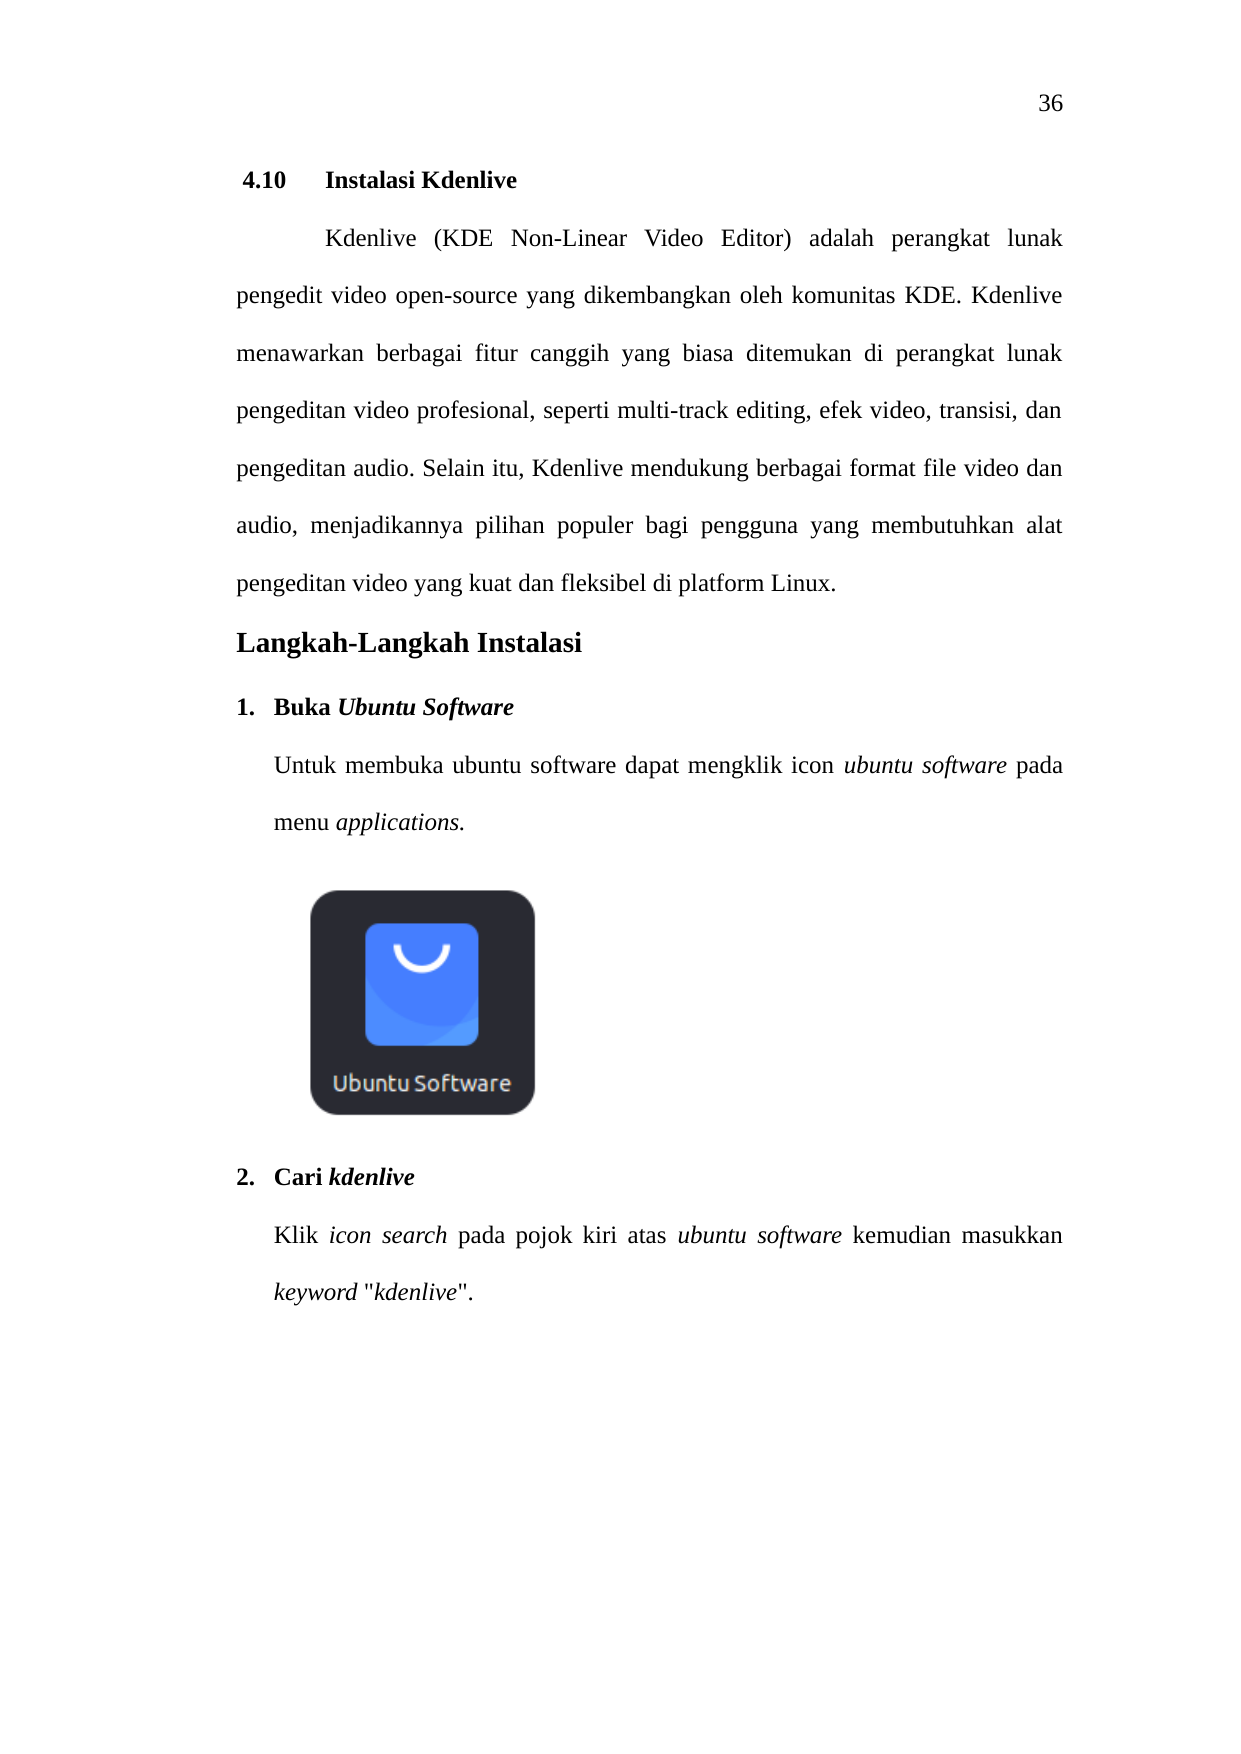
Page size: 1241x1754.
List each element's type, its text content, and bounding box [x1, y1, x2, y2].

list Cari kdenlive [236, 1162, 1063, 1191]
subtitle Instalasi kdenlive [236, 165, 1063, 194]
list Buka Ubuntu Software [236, 692, 1063, 721]
list Klik icon search pada pojok kiri atas ubuntu software kemudian masukkan keyword "kdenlive". [236, 1220, 1063, 1306]
text Langkah-Langkah Instalasi [236, 625, 1063, 659]
text Kdenlive (KDE Non-Linear Video Editor) adalah perangkat lunak pengedit video open-source yang dikembangkan oleh komunitas KDE. Kdenlive menawarkan berbagai fitur canggih yang biasa ditemukan di perangkat lunak pengeditan video profesional, seperti multi-track editing, efek video, transisi, dan pengeditan audio. Selain itu, Kdenlive mendukung berbagai format file video dan audio, menjadikannya pilihan populer bagi pengguna yang membutuhkan alat pengeditan video yang kuat dan fleksibel di platform Linux. [236, 223, 1063, 597]
list Untuk membuka ubuntu software dapat mengklik icon ubuntu software pada menu applications. [236, 750, 1063, 836]
picture [273, 865, 576, 1134]
